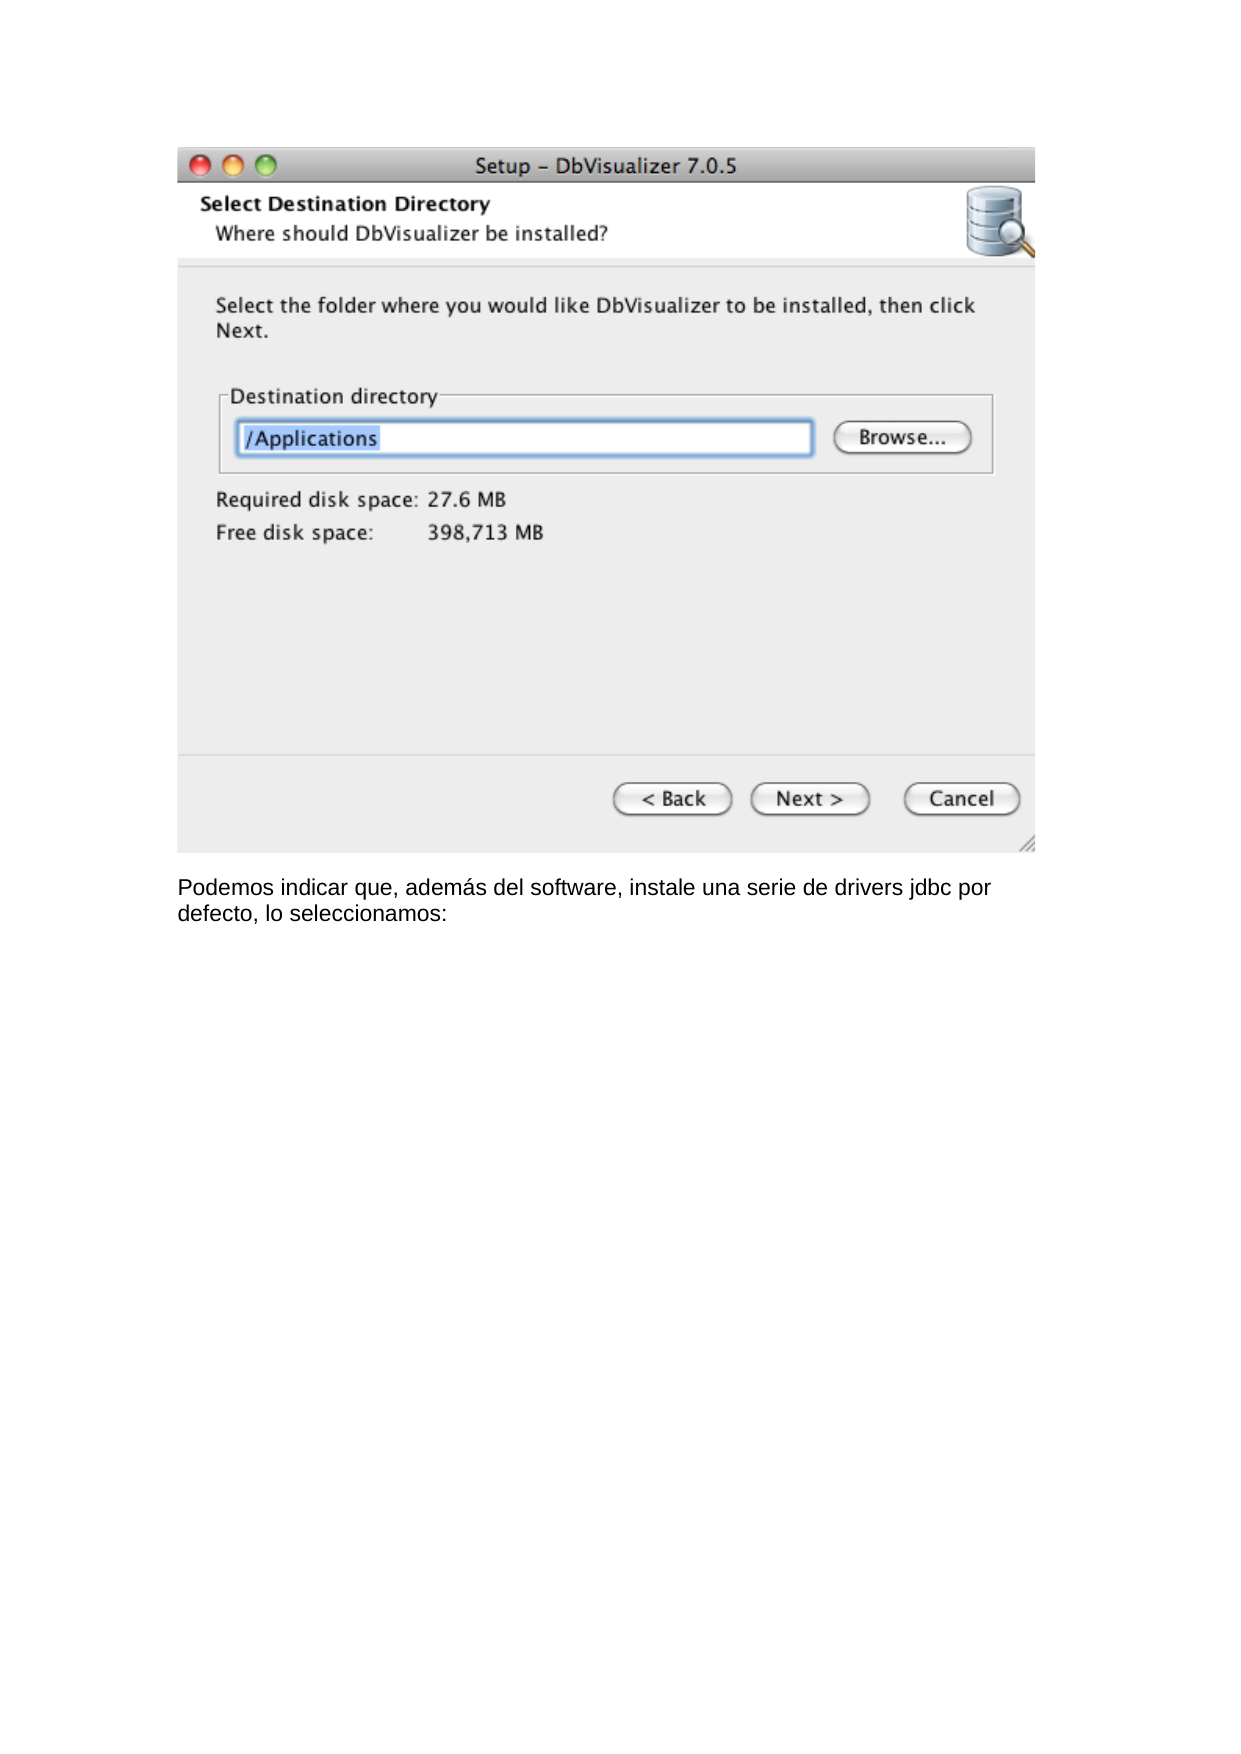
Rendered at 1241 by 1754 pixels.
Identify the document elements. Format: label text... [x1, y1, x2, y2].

text Podemos indicar que, además del software, instale una serie de drivers jdbc por defecto, lo seleccionamos: [177, 873, 1063, 926]
